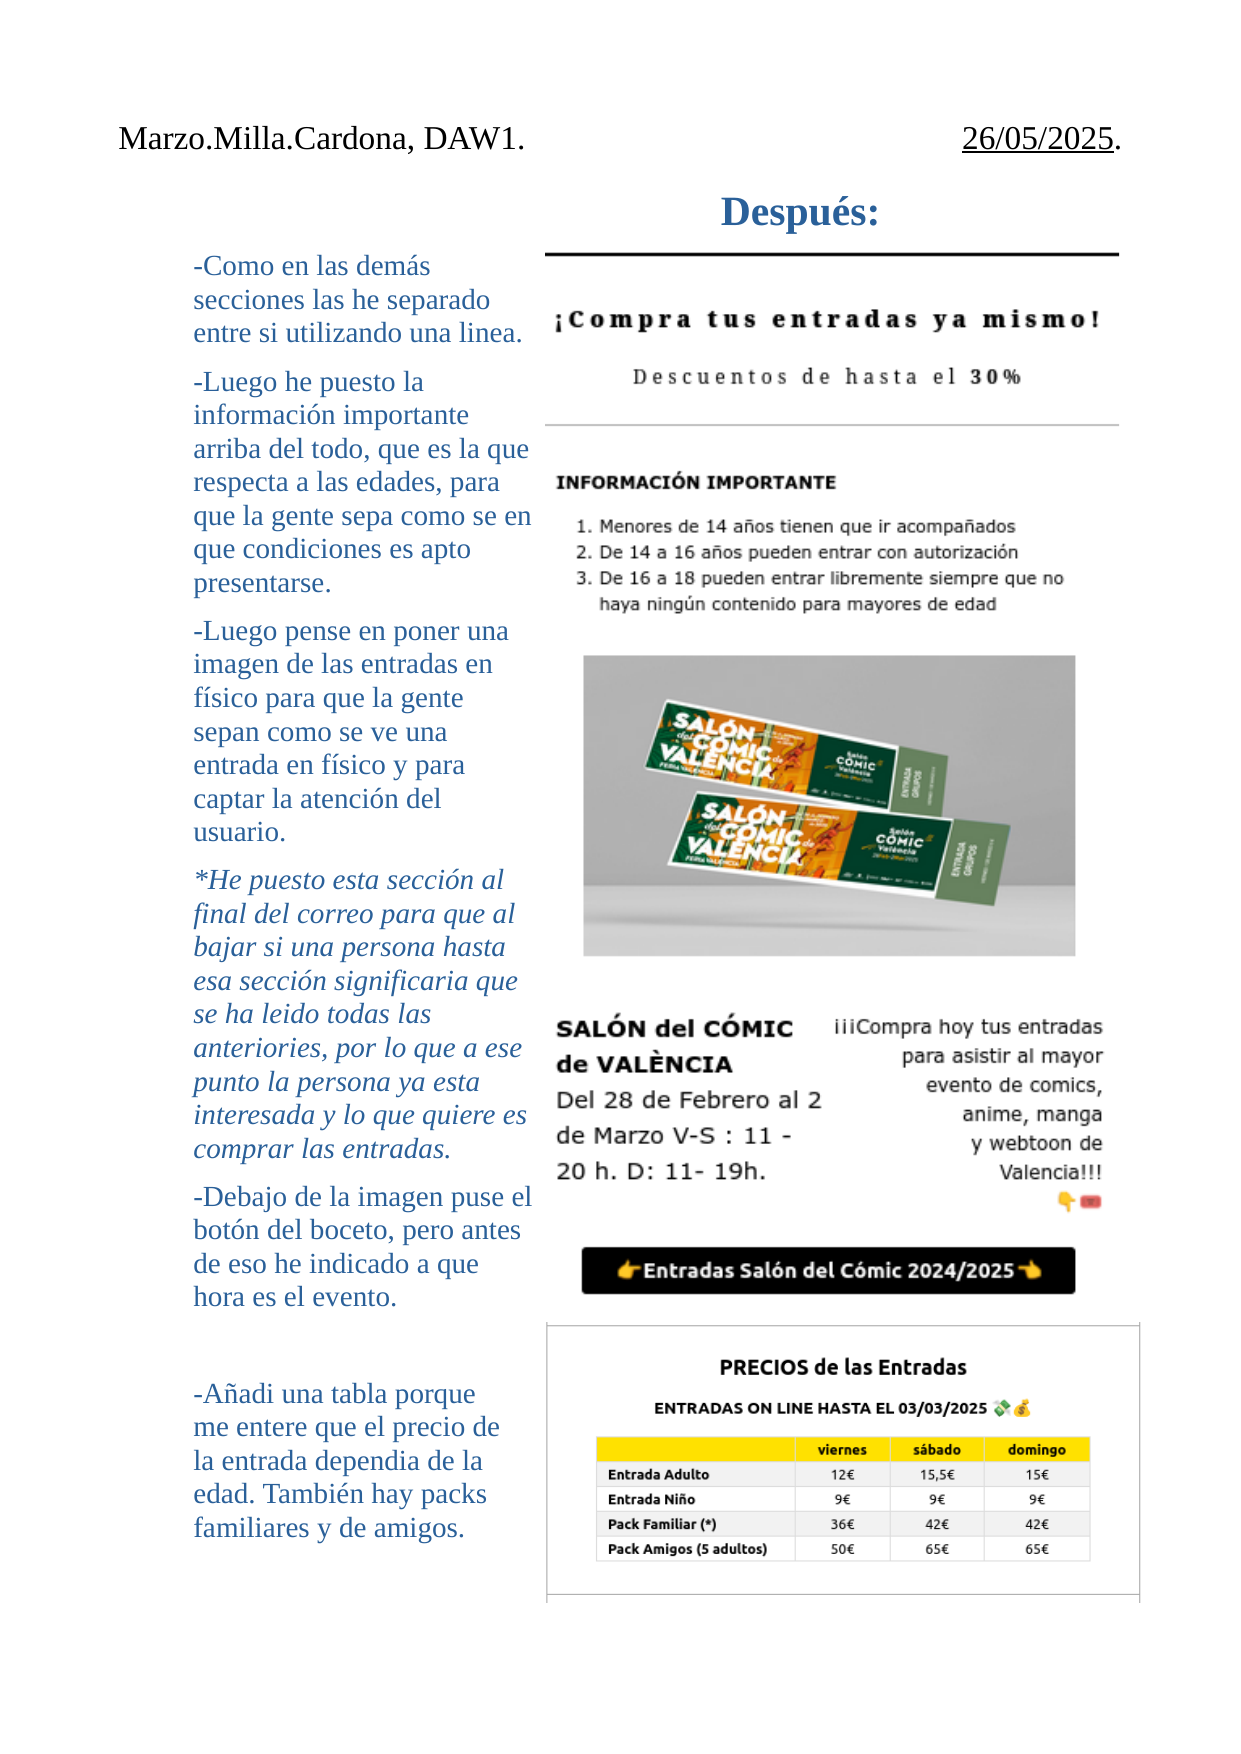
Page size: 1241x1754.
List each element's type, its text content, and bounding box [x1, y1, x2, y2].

text Después: [193, 186, 1122, 234]
text -Luego pense en poner una imagen de las entradas en físico para que la gente sepan como se ve una entrada en físico y para captar la atención del usuario. [193, 613, 545, 848]
picture [545, 237, 1120, 1307]
picture [528, 1322, 1142, 1603]
text -Como en las demás secciones las he separado entre si utilizando una linea. [193, 248, 545, 349]
text *He puesto esta sección al final del correo para que al bajar si una persona hasta esa sección significaria que se ha leido todas las anteriories, por lo que a ese punto la persona ya esta interesada y lo que quiere es comprar las entradas. [193, 862, 545, 1164]
text -Luego he puesto la información importante arriba del todo, que es la que respecta a las edades, para que la gente sepa como se en que condiciones es apto presentarse. [193, 364, 545, 598]
text -Debajo de la imagen puse el botón del boceto, pero antes de eso he indicado a que hora es el evento. [193, 1179, 1122, 1313]
text -Añadi una tabla porque me entere que el precio de la entrada dependia de la edad. También hay packs familiares y de amigos. [193, 1376, 528, 1543]
